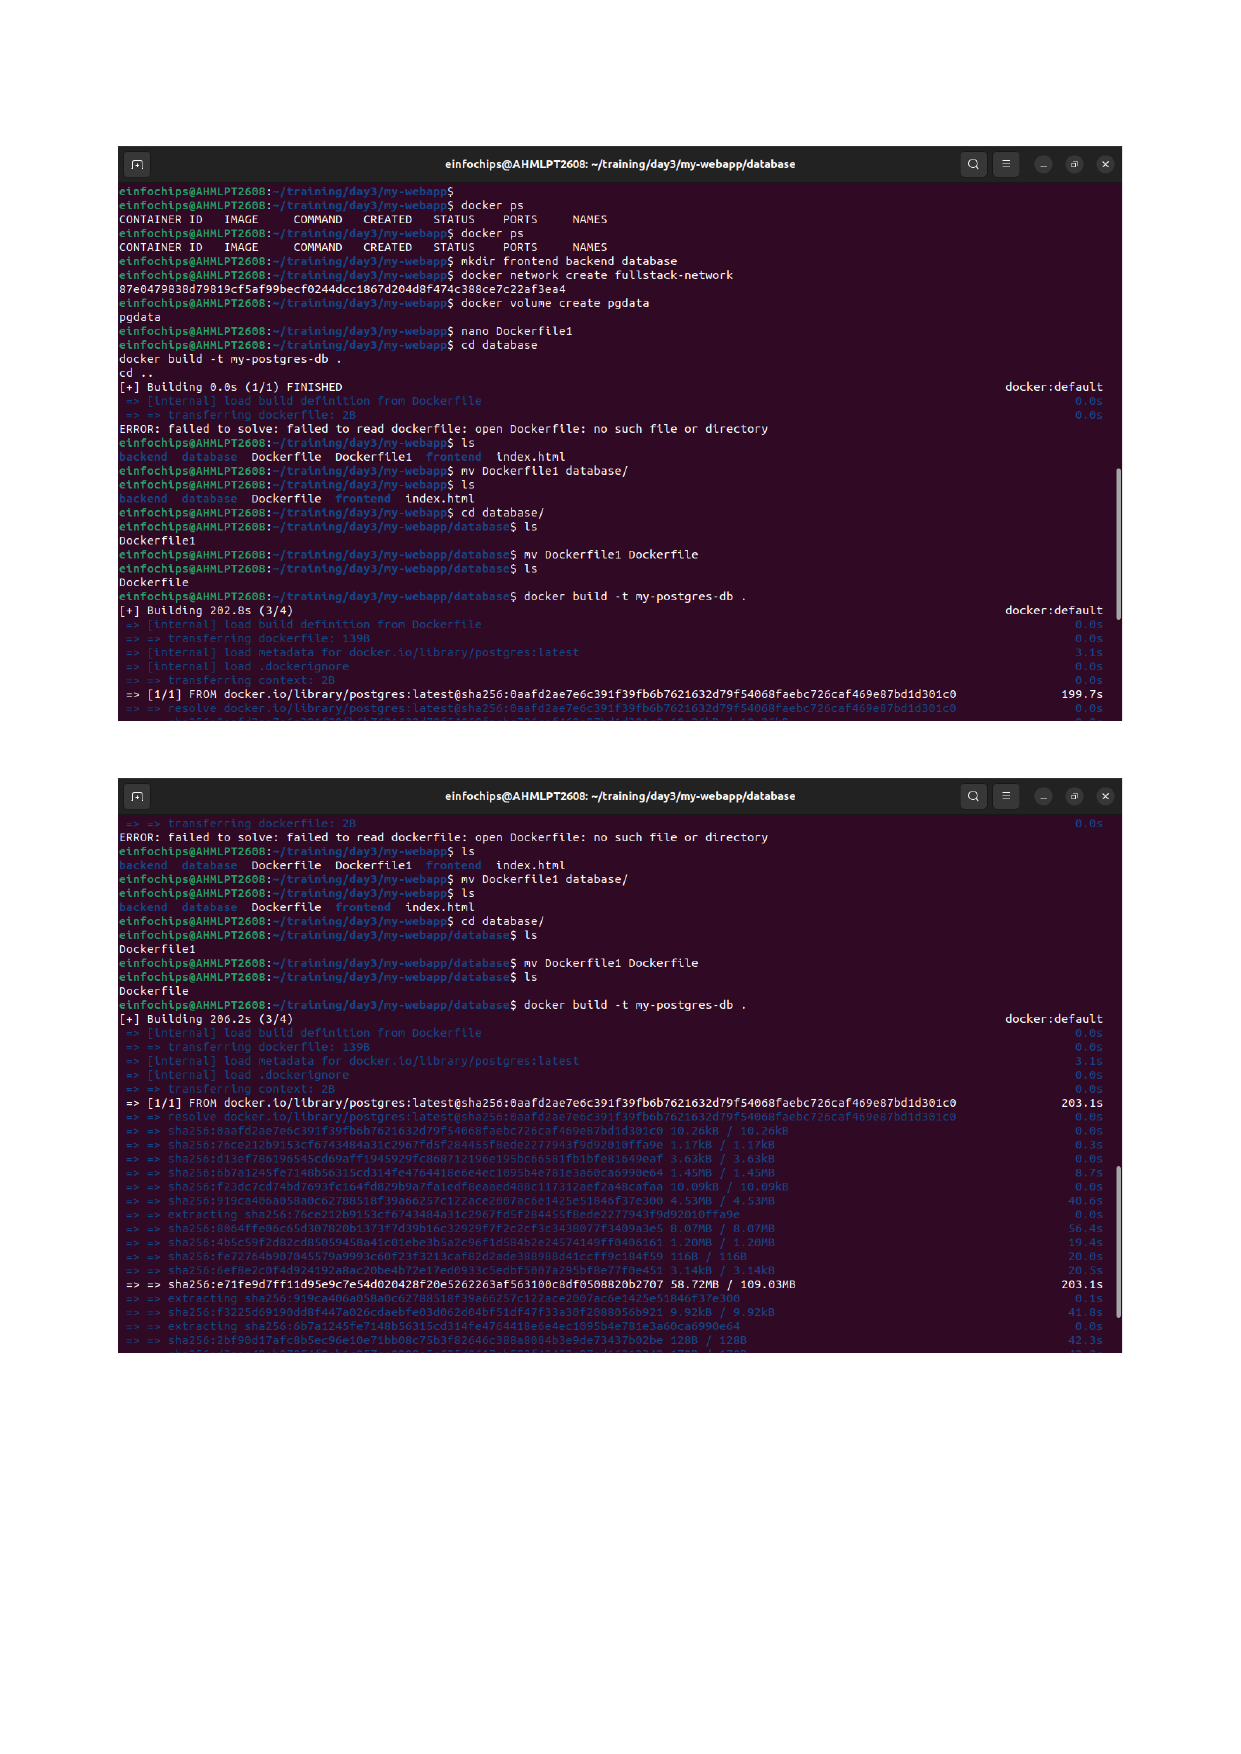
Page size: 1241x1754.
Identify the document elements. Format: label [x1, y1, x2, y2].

picture [118, 778, 1123, 1353]
picture [118, 146, 1123, 721]
